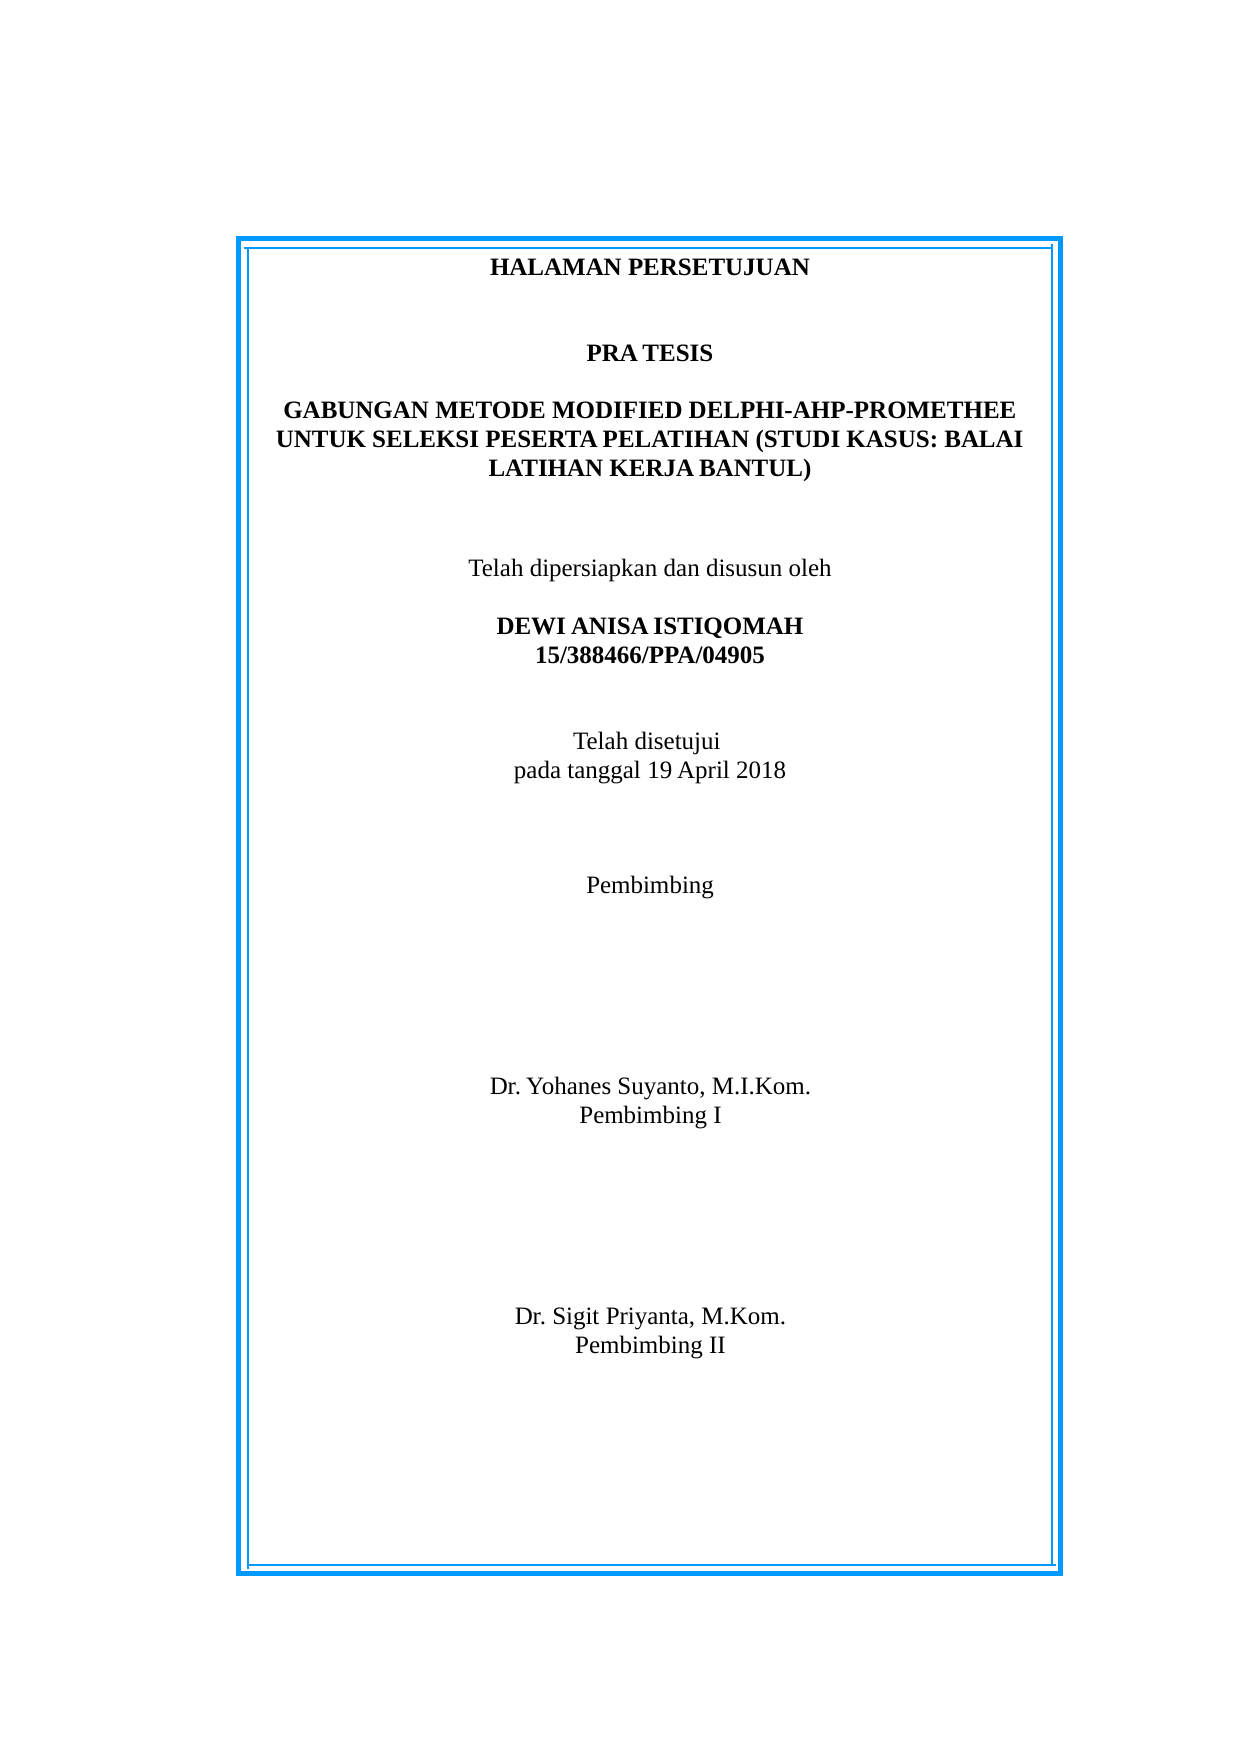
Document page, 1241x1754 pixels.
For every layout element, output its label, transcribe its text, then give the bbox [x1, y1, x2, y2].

table_header Dr. Yohanes Suyanto, M.I.Kom. [262, 1071, 1039, 1100]
table_cell [262, 1416, 1039, 1445]
table_cell [262, 1445, 1039, 1473]
text Telah disetujui [252, 726, 1048, 755]
text DEWI ANISA ISTIQOMAH [252, 611, 1048, 640]
text pada tanggal 19 April 2018 [252, 755, 1048, 783]
table_cell [262, 1157, 1039, 1272]
text PRA tesis [252, 338, 1048, 367]
table_cell [262, 1129, 1039, 1157]
table_cell Pembimbing II [262, 1330, 1039, 1358]
table_cell Pembimbing I [262, 1100, 1039, 1128]
text Pembimbing [252, 870, 1048, 898]
text GABUNGAN METODE MODIFIED DELPHI-AHP-PROMETHEE UNTUK SELEKSI PESERTA PELATIHAN (STUDI KASUS: BALAI LATIHAN KERJA BANTUL) [252, 395, 1048, 482]
table_cell Dr. Sigit Priyanta, M.Kom. [262, 1301, 1039, 1330]
table_cell [262, 1359, 1039, 1387]
table_cell [262, 1272, 1039, 1301]
text HALAMAN PERSETUJUAN [252, 252, 1048, 280]
text Telah dipersiapkan dan disusun oleh [252, 553, 1048, 582]
table_cell [262, 1502, 1039, 1531]
table_cell [262, 1387, 1039, 1416]
table_cell [262, 1474, 1039, 1502]
text 15/388466/PPA/04905 [252, 640, 1048, 668]
